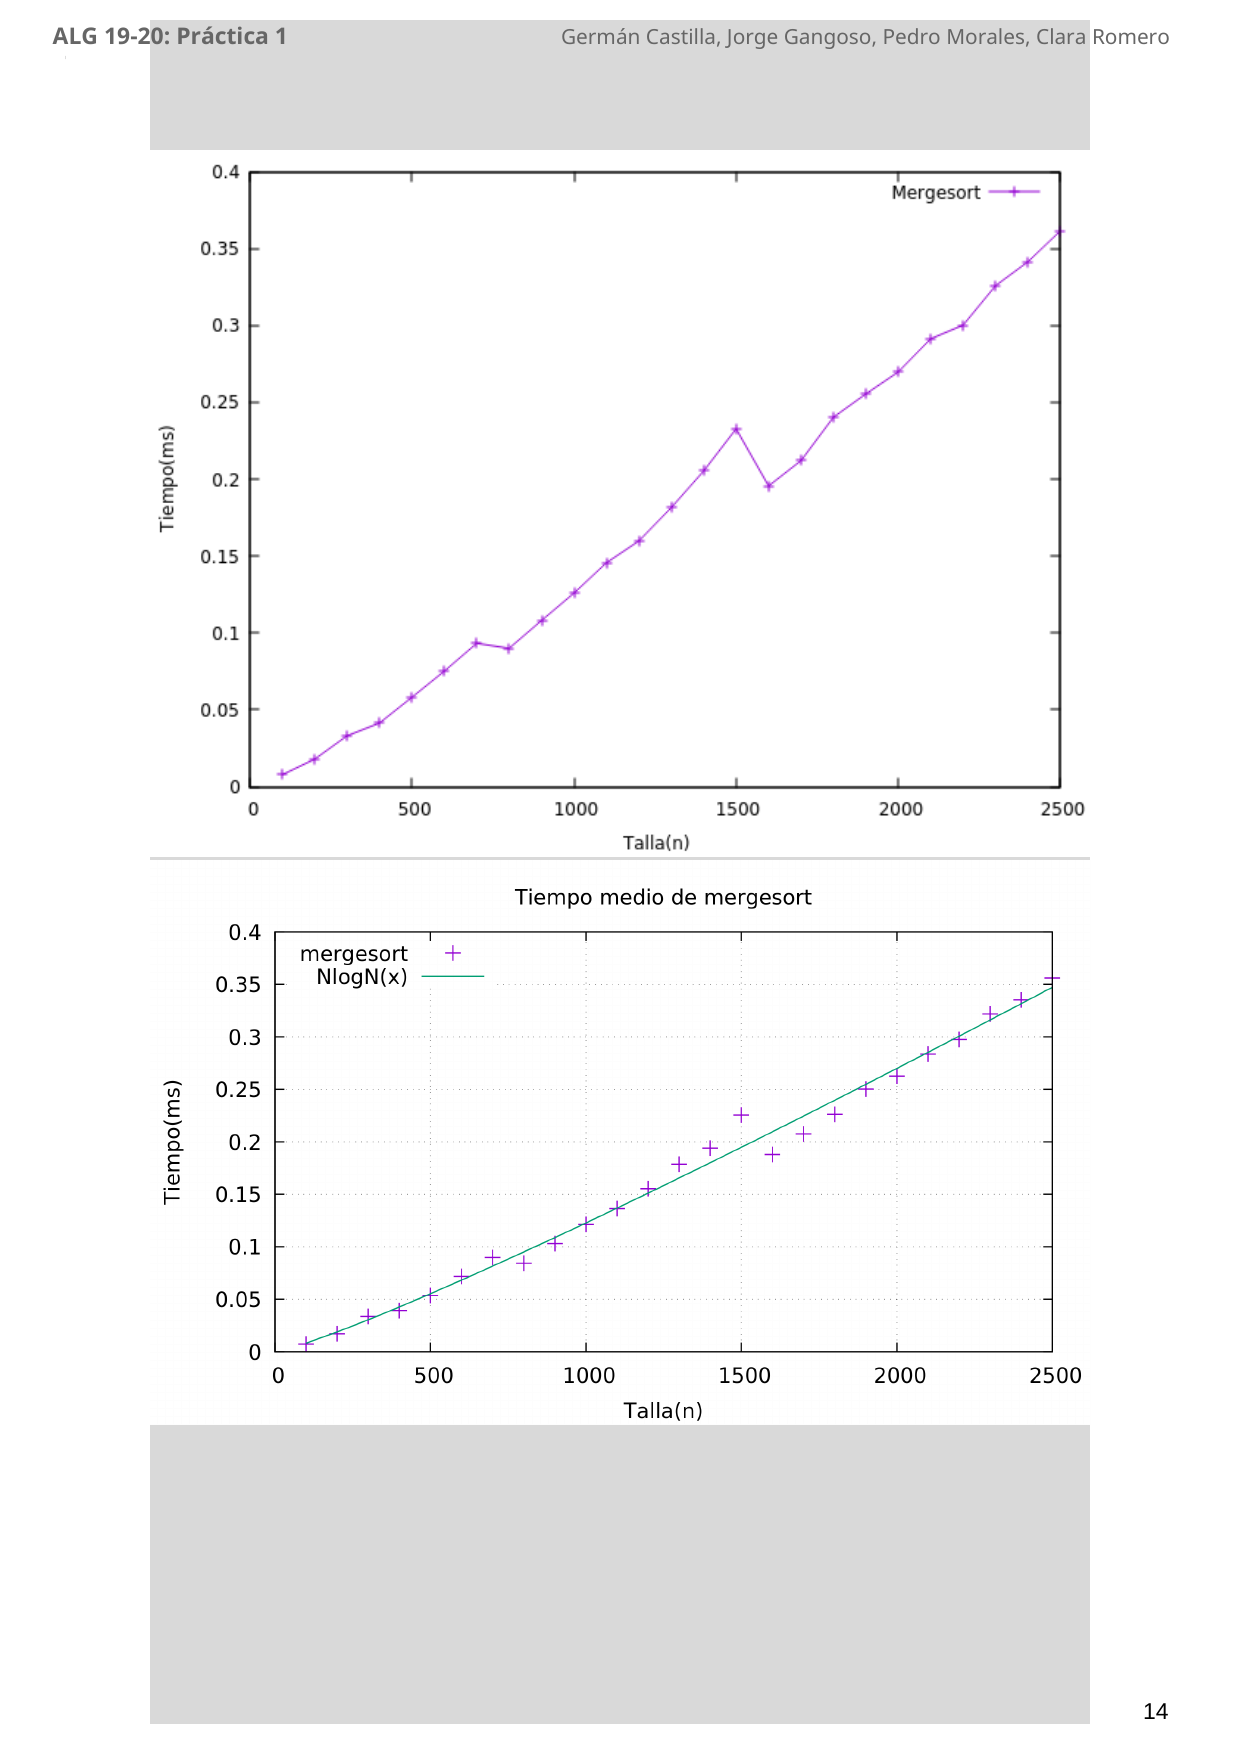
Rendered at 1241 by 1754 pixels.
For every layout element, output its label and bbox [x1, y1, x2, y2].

picture [150, 860, 1091, 1425]
picture [150, 150, 1091, 857]
